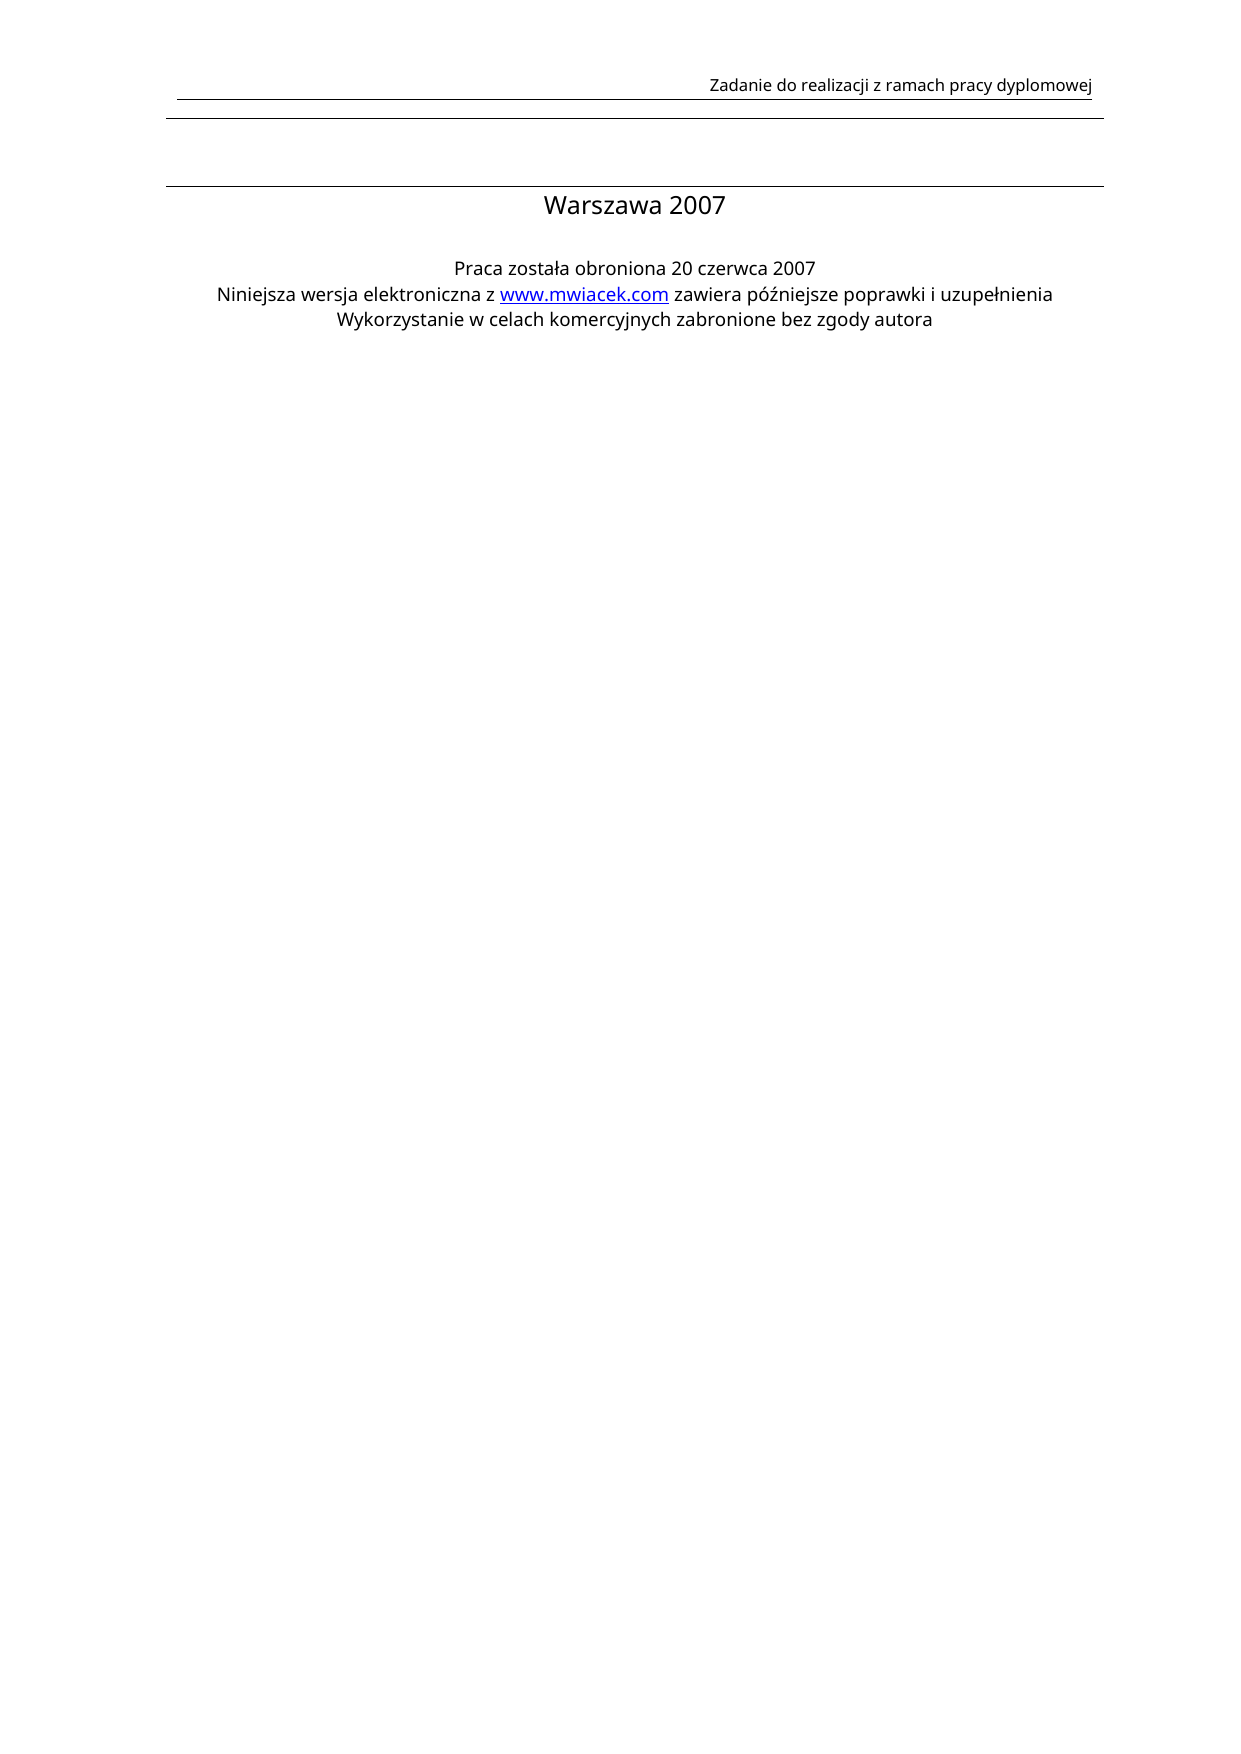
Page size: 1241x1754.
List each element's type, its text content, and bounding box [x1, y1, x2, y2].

table_cell Warszawa 2007 Praca została obroniona 20 czerwca 2007 Niniejsza wersja elektroniczna z www.mwiacek.com zawiera późniejsze poprawki i uzupełnienia Wykorzystanie w celach komercyjnych zabronione bez zgody autora [166, 187, 1104, 332]
table_header [166, 119, 634, 186]
table_header [634, 119, 1104, 186]
